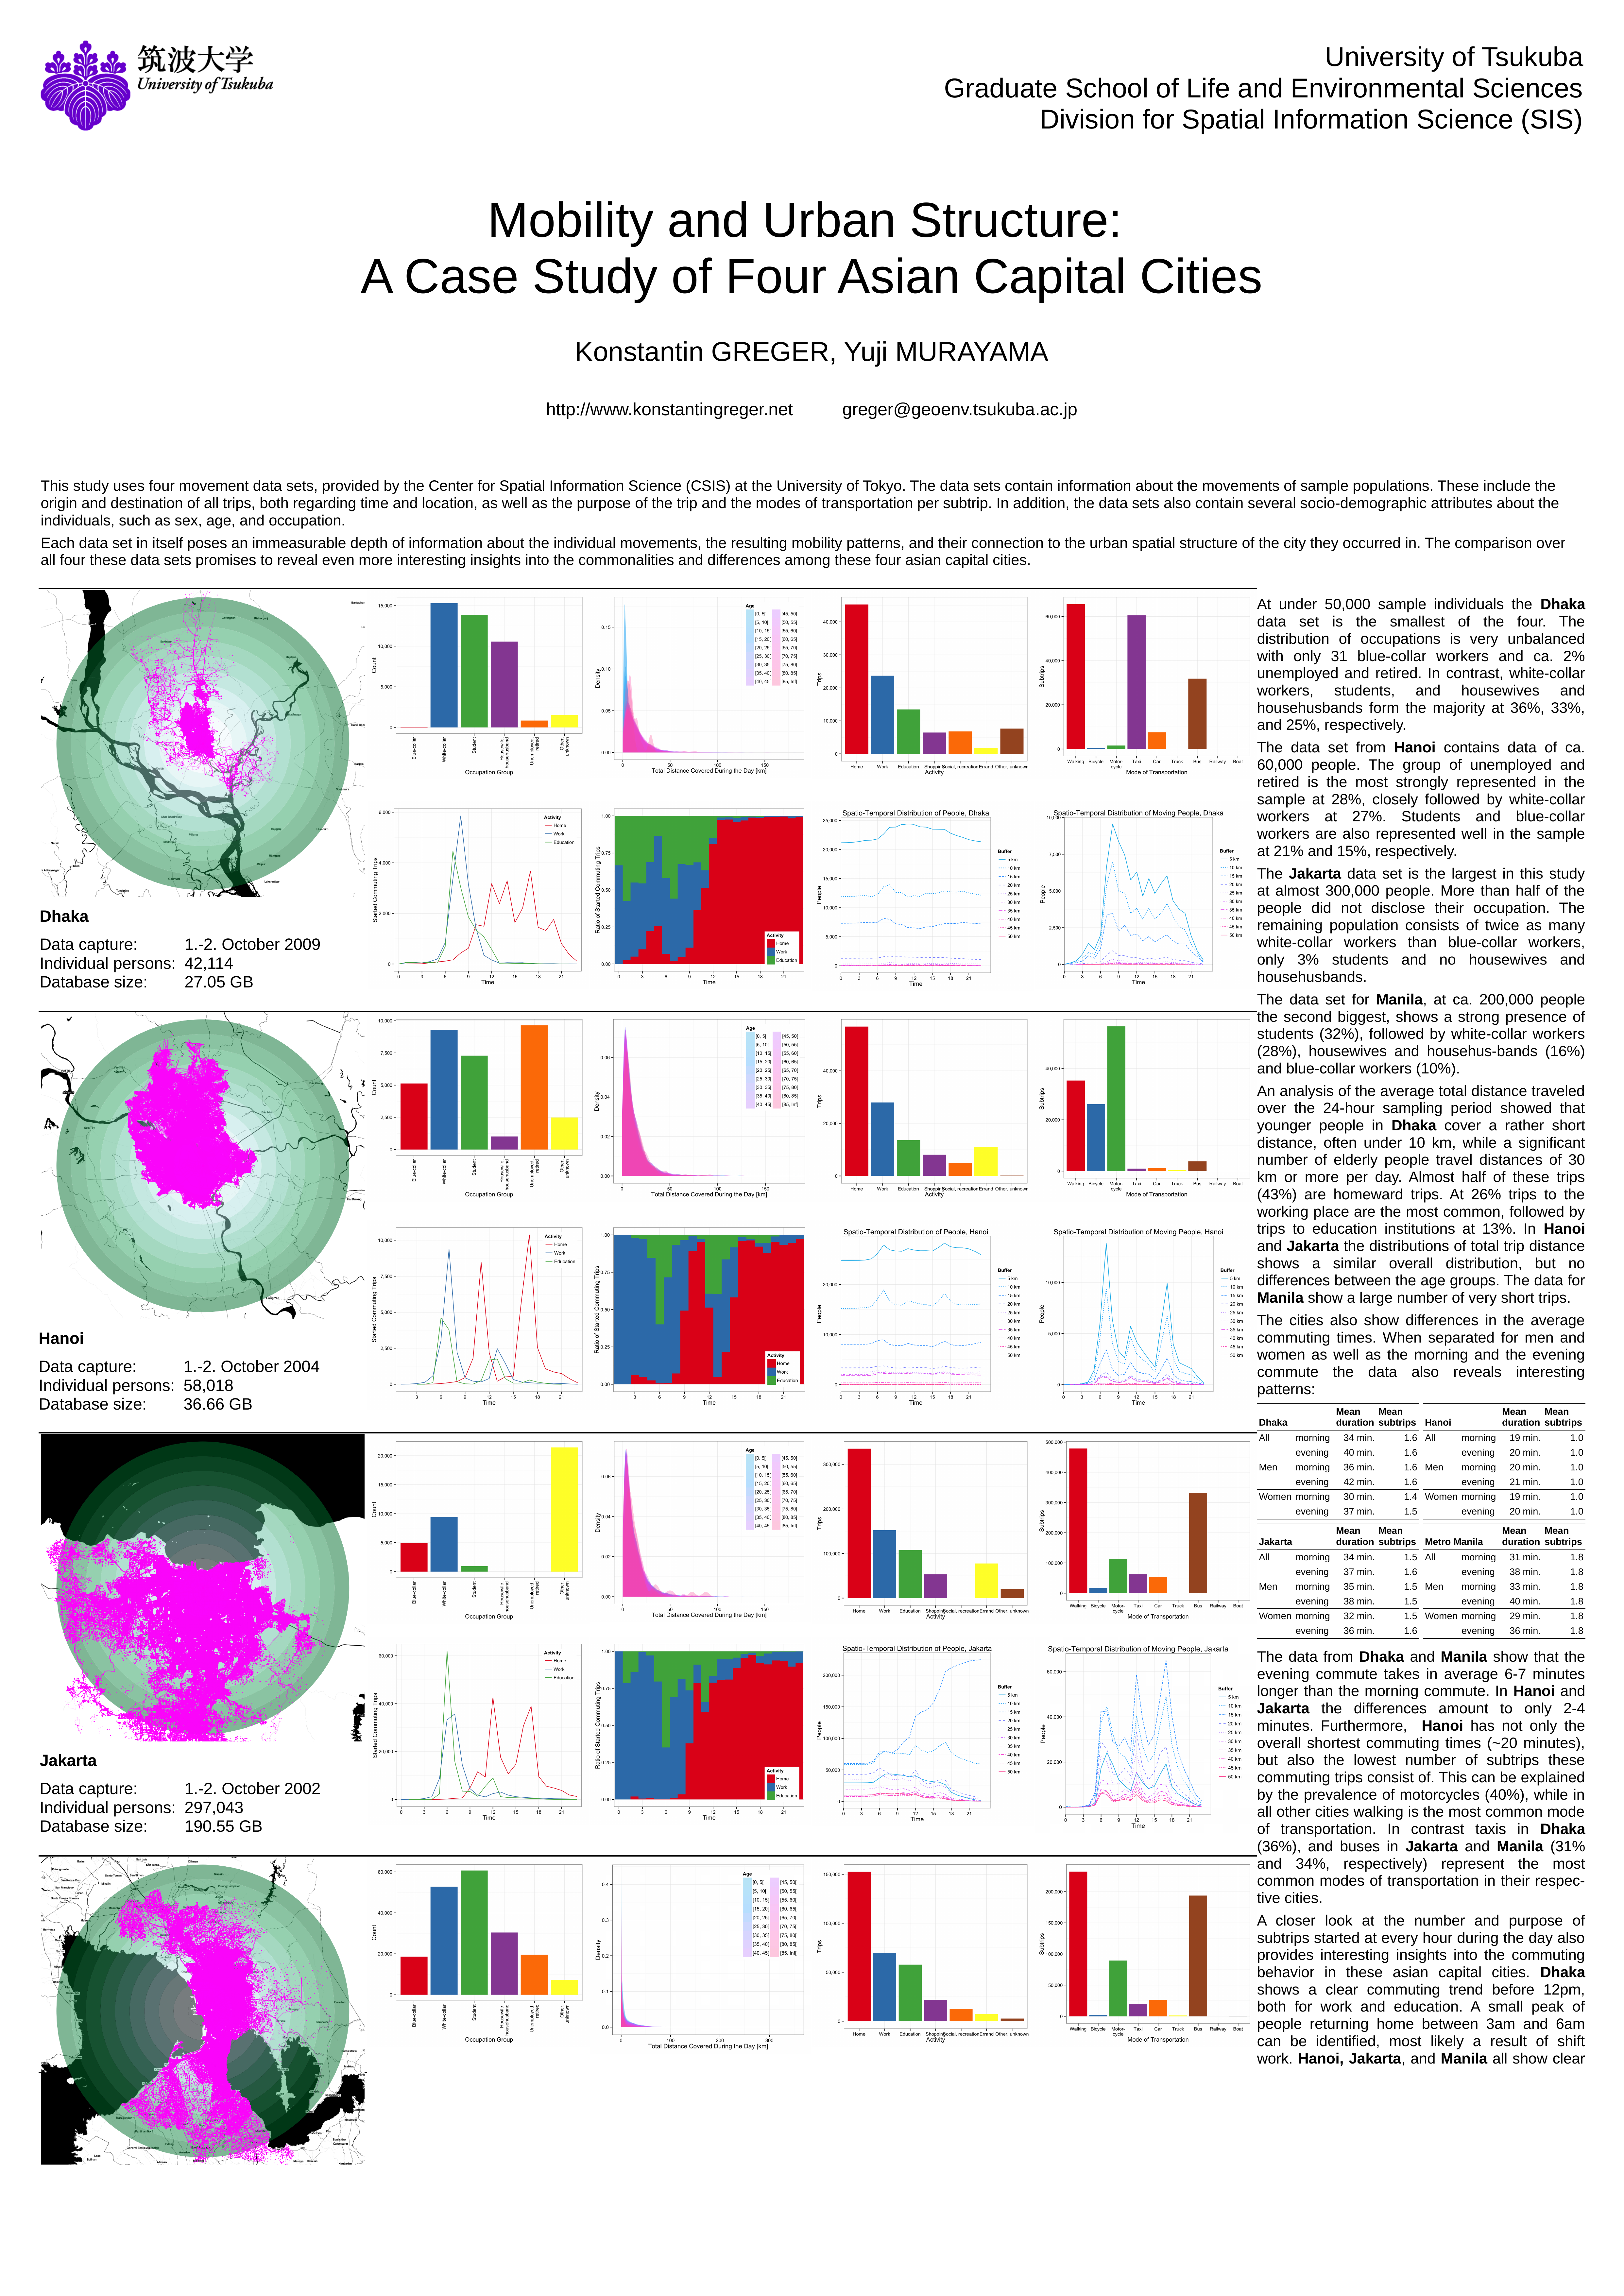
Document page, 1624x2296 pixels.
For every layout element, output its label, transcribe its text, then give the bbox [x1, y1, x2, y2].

table_cell [1257, 1475, 1294, 1489]
table_cell 1.8 [1543, 1609, 1585, 1623]
table_cell [1376, 1519, 1419, 1523]
picture [812, 801, 1034, 991]
table_cell morning [1460, 1431, 1500, 1445]
table_cell Mean duration [1500, 1523, 1543, 1549]
table_cell [1419, 1430, 1423, 1445]
table_cell evening [1294, 1594, 1334, 1608]
table_cell Mean subtrips [1376, 1523, 1419, 1549]
table_cell 1.0 [1543, 1475, 1585, 1489]
table_cell 1.0 [1543, 1445, 1585, 1460]
table_cell The data from Dhaka and Manila show that the evening commute takes in average 6-7 minutes longer than the morning commute. In Hanoi and Jakarta the differences amount to only 2-4 minutes. Furthermore, Hanoi has not only the overall shortest commuting times (~20 minutes), but also the lowest number of subtrips these commuting trips consist of. This can be explained by the prevalence of motorcycles (40%), while in all other cities walking is the most common mode of transportation. In contrast taxis in Dhaka (36%), and buses in Jakarta and Manila (31% and 34%, respectively) represent the most common modes of transportation in their respec-tive cities. A closer look at the number and purpose of subtrips started at every hour during the day also provides interesting insights into the commuting behavior in these asian capital cities. Dhaka shows a clear commuting trend before 12pm, both for work and education. A small peak of people returning home between 3am and 6am can be identified, most likely a result of shift work. Hanoi, Jakarta, and Manila all show clear [1257, 1638, 1585, 2072]
table_cell [1034, 780, 1257, 799]
table_cell 20 min. [1500, 1504, 1543, 1519]
table_cell 34 min. [1334, 1550, 1376, 1564]
table_cell [1257, 1564, 1294, 1579]
table_cell Men [1423, 1579, 1460, 1594]
table_cell [812, 2047, 1034, 2072]
table_header Mean duration [1334, 1404, 1376, 1430]
table_header [1419, 1403, 1423, 1430]
picture [368, 801, 589, 989]
table_cell 1.8 [1543, 1623, 1585, 1638]
table_cell 19 min. [1500, 1490, 1543, 1504]
table_cell 36 min. [1334, 1623, 1376, 1638]
table_cell [1334, 1519, 1376, 1523]
picture [590, 590, 811, 778]
picture [812, 1434, 1257, 1624]
table_cell 40 min. [1334, 1445, 1376, 1460]
table_cell morning [1294, 1490, 1334, 1504]
table_cell Mean subtrips [1543, 1523, 1585, 1549]
table_cell [1419, 1519, 1423, 1523]
table_cell evening [1294, 1623, 1334, 1638]
table_cell [367, 1410, 589, 1432]
table_cell [1419, 1594, 1423, 1608]
table_cell [1034, 1202, 1257, 1220]
table_cell 29 min. [1500, 1609, 1543, 1623]
table_cell [812, 1202, 1034, 1220]
table_cell [812, 1624, 1034, 1635]
table_cell 20 min. [1500, 1445, 1543, 1460]
table_cell [590, 1433, 812, 1635]
table_cell All [1423, 1431, 1460, 1445]
picture [812, 590, 1257, 780]
table_cell 37 min. [1334, 1564, 1376, 1579]
table_cell [39, 1857, 367, 2072]
picture [69, 1857, 336, 2165]
table_cell 1.6 [1376, 1475, 1419, 1489]
picture [367, 1220, 1257, 1410]
table_cell 40 min. [1500, 1594, 1543, 1608]
table_cell Metro Manila [1423, 1523, 1500, 1549]
table_cell 1.4 [1376, 1490, 1419, 1504]
table_cell 34 min. [1334, 1431, 1376, 1445]
table_cell [1034, 799, 1257, 1011]
table_cell [1419, 1623, 1423, 1638]
table_cell evening [1460, 1504, 1500, 1519]
table_cell morning [1460, 1490, 1500, 1504]
table_cell evening [1294, 1475, 1334, 1489]
table_cell [812, 1635, 1034, 1637]
picture [137, 44, 275, 95]
table_header Mean duration [1500, 1404, 1543, 1430]
table_cell 1.6 [1376, 1445, 1419, 1460]
table_cell [1034, 1635, 1257, 1855]
table_cell All [1257, 1550, 1294, 1564]
picture [69, 1012, 336, 1319]
table_cell 35 min. [1334, 1579, 1376, 1594]
table_cell [1423, 1594, 1460, 1608]
picture [69, 590, 336, 897]
table_cell Women [1257, 1609, 1294, 1623]
table_cell morning [1294, 1609, 1334, 1623]
table_cell [1419, 1475, 1423, 1489]
table_cell Women [1257, 1490, 1294, 1504]
picture [367, 1857, 590, 2047]
table_cell [1257, 1594, 1294, 1608]
table_cell [1423, 1504, 1460, 1519]
picture [1035, 1637, 1256, 1833]
table_cell [1419, 1523, 1423, 1549]
table_cell 31 min. [1500, 1550, 1543, 1564]
table_cell Mobility and Urban Structure: A Case Study of Four Asian Capital Cities Konstantin GREGER, Yuji MURAYAMA http://www.konstantingreger.net greger@geoenv.tsukuba.ac.jp [39, 152, 1585, 458]
table_header Mean subtrips [1376, 1404, 1419, 1430]
table_cell 32 min. [1334, 1609, 1376, 1623]
table_cell [367, 1202, 589, 1220]
table_cell [1294, 1519, 1334, 1523]
table_cell [1419, 1445, 1423, 1460]
table_cell Men [1257, 1579, 1294, 1594]
table_cell [812, 991, 1034, 1011]
table_cell morning [1460, 1460, 1500, 1475]
table_cell evening [1460, 1564, 1500, 1579]
table_cell [590, 799, 812, 1011]
table_cell [1419, 1489, 1423, 1504]
table_header University of Tsukuba Graduate School of Life and Environmental Sciences Division for Spatial Information Science (SIS) [367, 39, 1585, 152]
table_cell [1257, 1445, 1294, 1460]
table_cell evening [1460, 1594, 1500, 1608]
table_cell This study uses four movement data sets, provided by the Center for Spatial Information Science (CSIS) at the University of Tokyo. The data sets contain information about the movements of sample populations. These include the origin and destination of all trips, both regarding time and location, as well as the purpose of the trip and the modes of transportation per subtrip. In addition, the data sets also contain several socio-demographic attributes about the individuals, such as sex, age, and occupation. Each data set in itself poses an immeasurable depth of information about the individual movements, the resulting mobility patterns, and their connection to the urban spatial structure of the city they occurred in. The comparison over all four these data sets promises to reveal even more interesting insights into the commonalities and differences among these four asian capital cities. [39, 458, 1585, 588]
table_cell [367, 2047, 589, 2072]
table_cell [1419, 1460, 1423, 1475]
table_cell [1419, 1608, 1423, 1623]
picture [41, 41, 131, 131]
table_cell [367, 799, 589, 1011]
table_cell evening [1294, 1564, 1334, 1579]
table_cell [367, 780, 589, 799]
picture [812, 1637, 1034, 1826]
table_cell 1.6 [1376, 1564, 1419, 1579]
table_cell 1.0 [1543, 1490, 1585, 1504]
table_cell 1.0 [1543, 1504, 1585, 1519]
table_cell [590, 1410, 812, 1432]
table_header Dhaka [1257, 1404, 1334, 1430]
table_cell [1423, 1445, 1460, 1460]
table_cell 1.5 [1376, 1550, 1419, 1564]
table_cell morning [1460, 1579, 1500, 1594]
picture [590, 1434, 811, 1622]
table_cell Hanoi Data capture: 1.-2. October 2004 Individual persons: 58,018 Database size: 36.66 GB [39, 1012, 367, 1432]
table_cell evening [1460, 1445, 1500, 1460]
table_cell 1.6 [1376, 1623, 1419, 1638]
table_cell 1.8 [1543, 1564, 1585, 1579]
picture [812, 1857, 1257, 2047]
table_cell 37 min. [1334, 1504, 1376, 1519]
table_cell Jakarta Data capture: 1.-2. October 2002 Individual persons: 297,043 Database size: 190.55 GB [39, 1433, 367, 1855]
table_cell [1034, 1624, 1257, 1635]
picture [1035, 801, 1256, 989]
table_cell 1.8 [1543, 1579, 1585, 1594]
table_cell [1423, 1519, 1460, 1523]
table_cell 1.0 [1543, 1460, 1585, 1475]
table_header [39, 39, 367, 152]
table_cell [1419, 1579, 1423, 1594]
table_cell 1.5 [1376, 1594, 1419, 1608]
table_cell morning [1294, 1431, 1334, 1445]
table_cell morning [1294, 1460, 1334, 1475]
table_cell [367, 1624, 589, 1635]
table_cell [590, 1857, 812, 2072]
table_cell [1034, 2047, 1257, 2072]
table_cell [812, 1826, 1034, 1855]
table_cell 19 min. [1500, 1431, 1543, 1445]
table_cell [1423, 1564, 1460, 1579]
table_cell [1423, 1623, 1460, 1638]
table_cell [1500, 1519, 1543, 1523]
table_header Mean subtrips [1543, 1404, 1585, 1430]
table_cell All [1423, 1550, 1460, 1564]
table_cell morning [1294, 1579, 1334, 1594]
table_header Hanoi [1423, 1404, 1500, 1430]
picture [590, 1857, 811, 2054]
table_cell 1.6 [1376, 1460, 1419, 1475]
table_cell Men [1257, 1460, 1294, 1475]
table_cell [812, 1410, 1034, 1432]
table_cell 1.8 [1543, 1594, 1585, 1608]
table_cell evening [1294, 1504, 1334, 1519]
table_cell [590, 1202, 812, 1220]
table_cell 36 min. [1500, 1623, 1543, 1638]
table_cell [1419, 1549, 1423, 1564]
table_cell [812, 780, 1034, 799]
table_cell At under 50,000 sample individuals the Dhaka data set is the smallest of the four. The distribution of occupations is very unbalanced with only 31 blue-collar workers and ca. 2% unemployed and retired. In contrast, white-collar workers, students, and housewives and househusbands form the majority at 36%, 33%, and 25%, respectively. The data set from Hanoi contains data of ca. 60,000 people. The group of unemployed and retired is the most strongly represented in the sample at 28%, closely followed by white-collar workers at 27%. Students and blue-collar workers are also represented well in the sample at 21% and 15%, respectively. The Jakarta data set is the largest in this study at almost 300,000 people. More than half of the people did not disclose their occupation. The remaining population consists of twice as many white-collar workers than blue-collar workers, only 3% students and no housewives and househusbands. The data set for Manila, at ca. 200,000 people the second biggest, shows a strong presence of students (32%), followed by white-collar workers (28%), housewives and househus-bands (16%) and blue-collar workers (10%). An analysis of the average total distance traveled over the 24-hour sampling period showed that younger people in Dhaka cover a rather short distance, often under 10 km, while a significant number of elderly people travel distances of 30 km or more per day. Almost half of these trips (43%) are homeward trips. At 26% trips to the working place are the most common, followed by trips to education institutions at 13%. In Hanoi and Jakarta the distributions of total trip distance shows a similar overall distribution, but no differences between the age groups. The data for Manila show a large number of very short trips. The cities also show differences in the average commuting times. When separated for men and women as well as the morning and the evening commute the data also reveals interesting patterns: [1257, 588, 1585, 1403]
table_cell 1.8 [1543, 1550, 1585, 1564]
picture [367, 590, 590, 780]
picture [590, 801, 811, 989]
table_cell 42 min. [1334, 1475, 1376, 1489]
table_cell 1.5 [1376, 1504, 1419, 1519]
table_cell [1419, 1504, 1423, 1519]
table_cell 1.0 [1543, 1431, 1585, 1445]
table_cell Dhaka Data capture: 1.-2. October 2009 Individual persons: 42,114 Database size: 27.05 GB [39, 589, 367, 1011]
table_cell morning [1460, 1609, 1500, 1623]
picture [367, 1012, 1257, 1202]
table_cell [1257, 1519, 1294, 1523]
table_cell Mean duration [1334, 1523, 1376, 1549]
table_cell evening [1460, 1475, 1500, 1489]
table_cell [590, 589, 812, 799]
table_cell Jakarta [1257, 1523, 1334, 1549]
table_cell 1.6 [1376, 1431, 1419, 1445]
table_cell 38 min. [1334, 1594, 1376, 1608]
picture [69, 1434, 336, 1741]
table_cell [1257, 1623, 1294, 1638]
picture [368, 1637, 589, 1825]
table_cell evening [1294, 1445, 1334, 1460]
table_cell [1423, 1475, 1460, 1489]
picture [367, 1434, 590, 1624]
table_cell 36 min. [1334, 1460, 1376, 1475]
table_cell 1.5 [1376, 1579, 1419, 1594]
table_cell [1257, 1504, 1294, 1519]
table_cell Women [1423, 1490, 1460, 1504]
picture [590, 1637, 811, 1825]
table_cell 33 min. [1500, 1579, 1543, 1594]
table_cell [1543, 1519, 1585, 1523]
table_cell morning [1460, 1550, 1500, 1564]
table_cell [812, 799, 1034, 801]
table_cell [1034, 1410, 1257, 1432]
table_cell [367, 1635, 589, 1855]
table_cell [1419, 1564, 1423, 1579]
table_cell 21 min. [1500, 1475, 1543, 1489]
table_cell evening [1460, 1623, 1500, 1638]
table_cell morning [1294, 1550, 1334, 1564]
table_cell 38 min. [1500, 1564, 1543, 1579]
table_cell 1.5 [1376, 1609, 1419, 1623]
table_cell 30 min. [1334, 1490, 1376, 1504]
table_cell [1460, 1519, 1500, 1523]
table_cell Men [1423, 1460, 1460, 1475]
table_cell 20 min. [1500, 1460, 1543, 1475]
table_cell All [1257, 1431, 1294, 1445]
table_cell Women [1423, 1609, 1460, 1623]
table_cell [590, 1635, 812, 1855]
